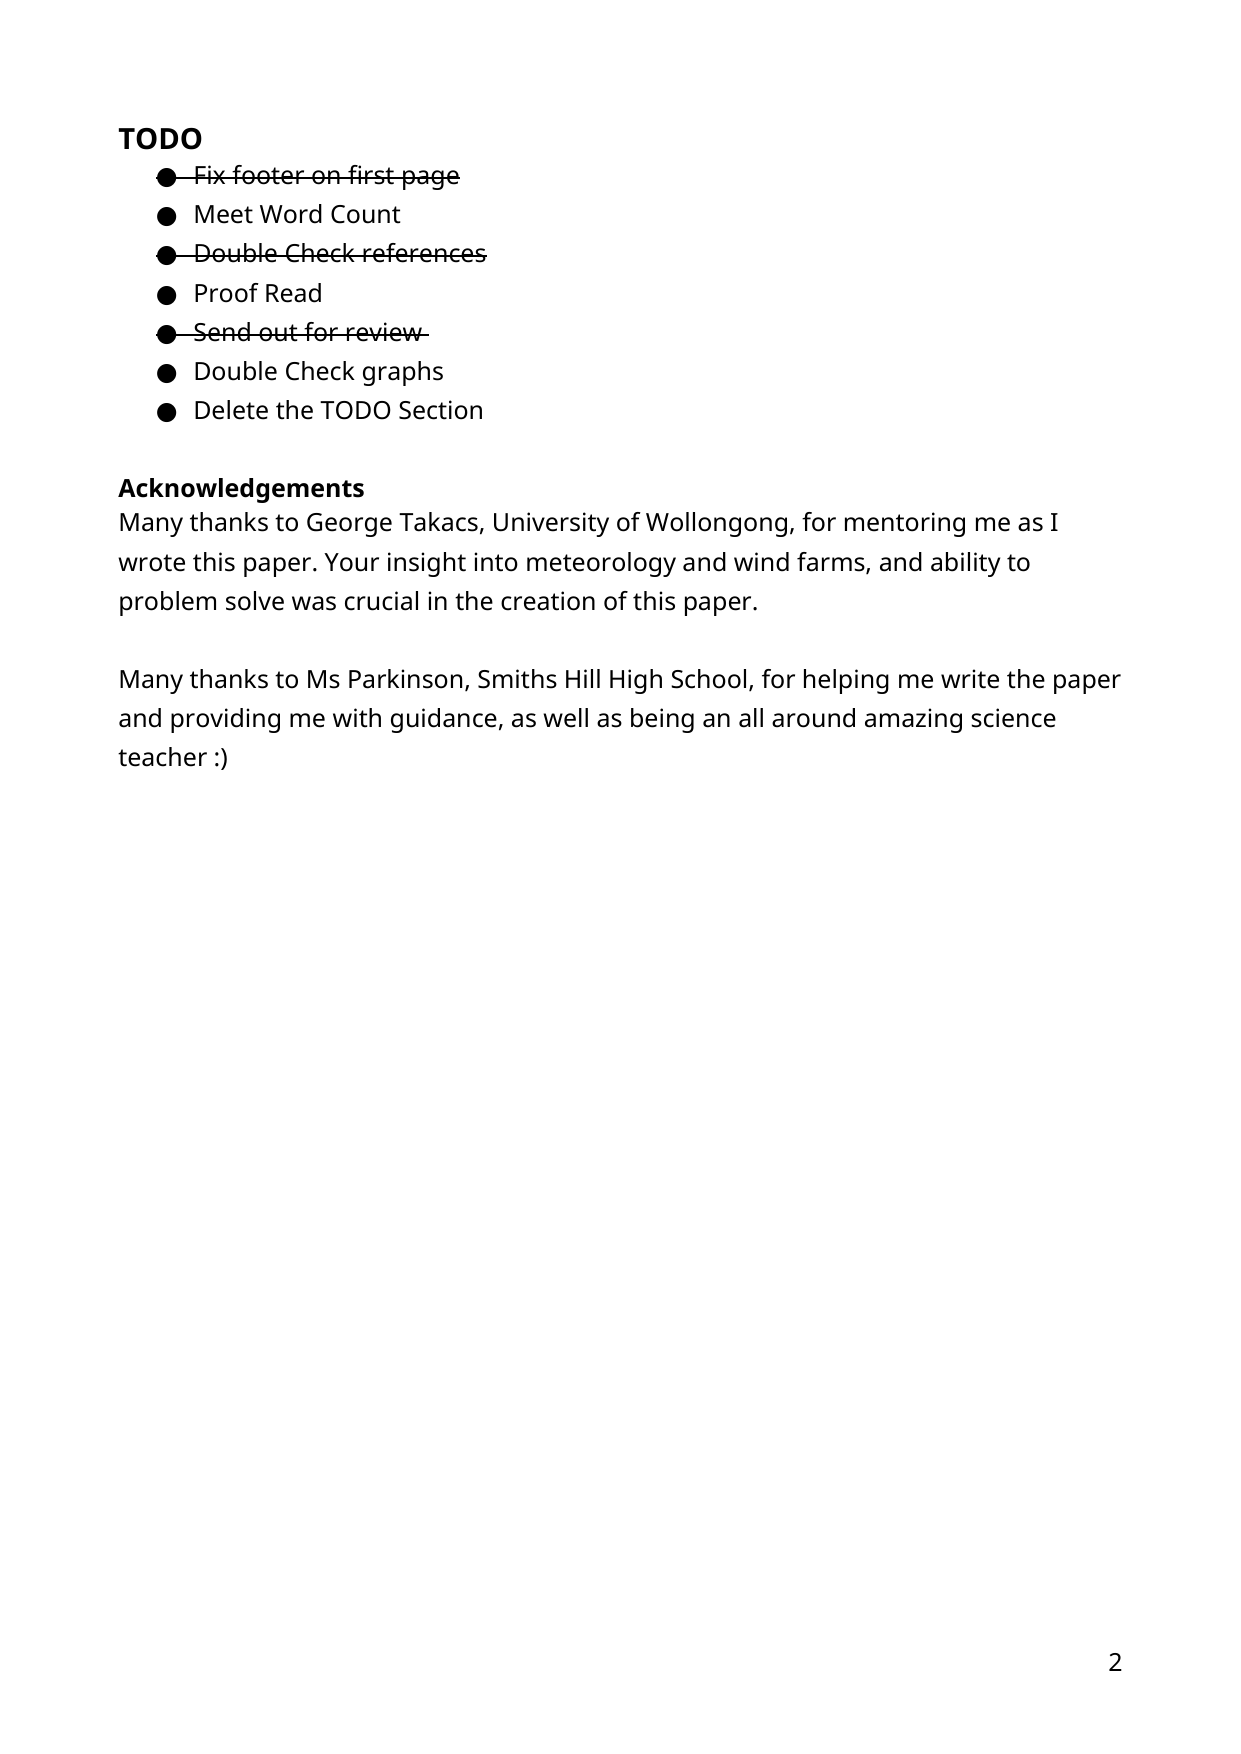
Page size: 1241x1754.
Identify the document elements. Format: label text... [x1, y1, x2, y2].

text Many thanks to George Takacs, University of Wollongong, for mentoring me as I wrote this paper. Your insight into meteorology and wind farms, and ability to problem solve was crucial in the creation of this paper. [118, 505, 1122, 617]
list Delete the TODO Section [156, 393, 1122, 427]
subtitle Acknowledgements [118, 471, 1122, 505]
list Double Check references [156, 236, 1122, 270]
list Meet Word Count [156, 197, 1122, 231]
list Send out for review [156, 314, 1122, 348]
list Proof Read [156, 275, 1122, 309]
text Many thanks to Ms Parkinson, Smiths Hill High School, for helping me write the paper and providing me with guidance, as well as being an all around amazing science teacher :) [118, 662, 1122, 774]
list Double Check graphs [156, 353, 1122, 388]
subtitle TODO [118, 118, 1122, 158]
list Fix footer on first page [156, 158, 1122, 192]
